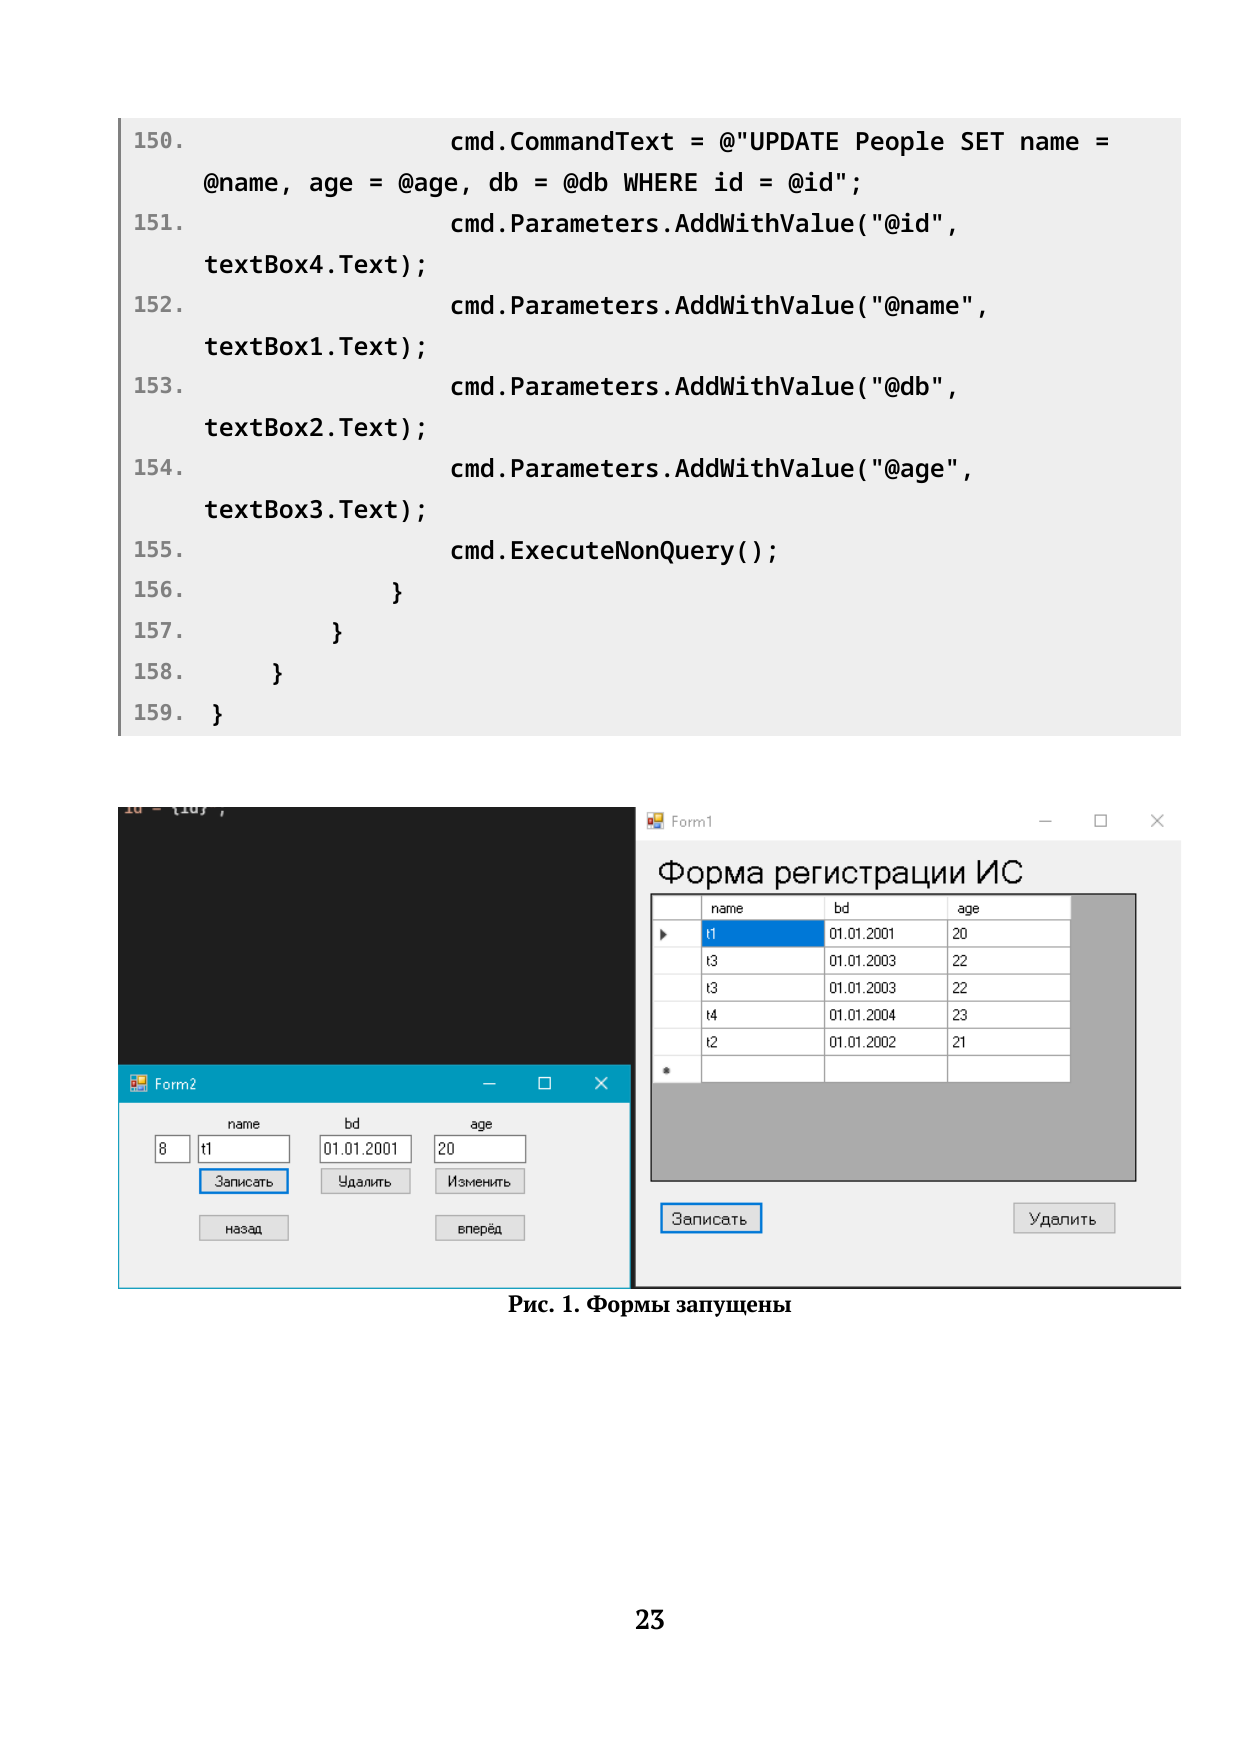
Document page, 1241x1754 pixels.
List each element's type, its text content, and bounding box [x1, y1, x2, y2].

picture [131, 1075, 147, 1091]
picture [118, 807, 1182, 1289]
list cmd.Parameters.AddWithValue("@id", textBox4.Text); [121, 200, 1181, 281]
list } [121, 608, 1181, 648]
list cmd.ExecuteNonQuery(); [121, 526, 1181, 566]
list } [121, 690, 1181, 736]
list cmd.Parameters.AddWithValue("@age", textBox3.Text); [121, 445, 1181, 526]
list } [121, 567, 1181, 607]
list cmd.Parameters.AddWithValue("@db", textBox2.Text); [121, 363, 1181, 444]
picture [596, 1078, 607, 1089]
text Рис. 1. Формы запущены [118, 1289, 1181, 1317]
list cmd.Parameters.AddWithValue("@name", textBox1.Text); [121, 281, 1181, 362]
list cmd.CommandText = @"UPDATE People SET name = @name, age = @age, db = @db WHERE id = @id"; [121, 118, 1181, 199]
list } [121, 649, 1181, 689]
